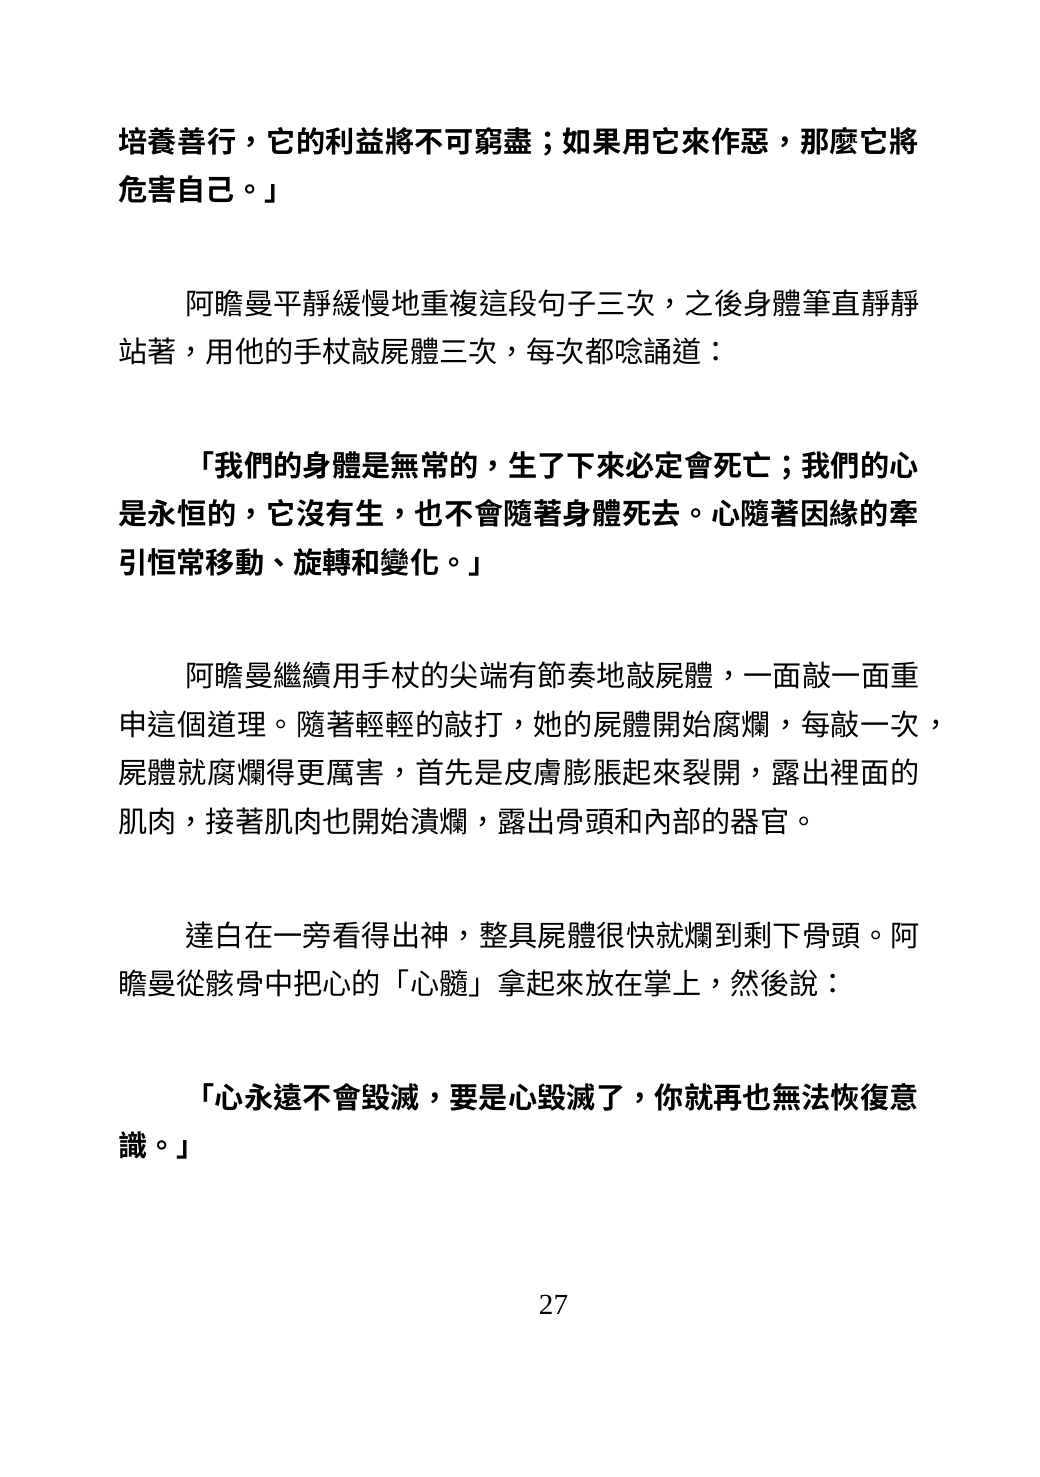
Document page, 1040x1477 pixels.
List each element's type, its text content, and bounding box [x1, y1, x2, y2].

text 達白在一旁看得出神，整具屍體很快就爛到剩下骨頭。阿瞻曼從骸骨中把心的「心髓」拿起來放在掌上，然後說： [118, 912, 921, 1003]
text 「我們的身體是無常的，生了下來必定會死亡；我們的心是永恒的，它沒有生，也不會隨著身體死去。心隨著因緣的牽引恒常移動、旋轉和變化。」 [118, 442, 921, 582]
text 阿瞻曼繼續用手杖的尖端有節奏地敲屍體，一面敲一面重申這個道理。隨著輕輕的敲打，她的屍體開始腐爛，每敲一次，屍體就腐爛得更厲害，首先是皮膚膨脹起來裂開，露出裡面的肌肉，接著肌肉也開始潰爛，露出骨頭和內部的器官。 [118, 653, 921, 841]
text 「組成身體的各部分死亡之後，這具身體就再也沒有用了。可是，心並沒有跟著死去，它繼續不停地運作。如果用這顆心培養善行，它的利益將不可窮盡；如果用它來作惡，那麼它將危害自己。」 [118, 118, 921, 209]
text 阿瞻曼平靜緩慢地重複這段句子三次，之後身體筆直靜靜站著，用他的手杖敲屍體三次，每次都唸誦道： [118, 280, 921, 371]
text 「心永遠不會毀滅，要是心毀滅了，你就再也無法恢復意識。」 [118, 1074, 921, 1165]
